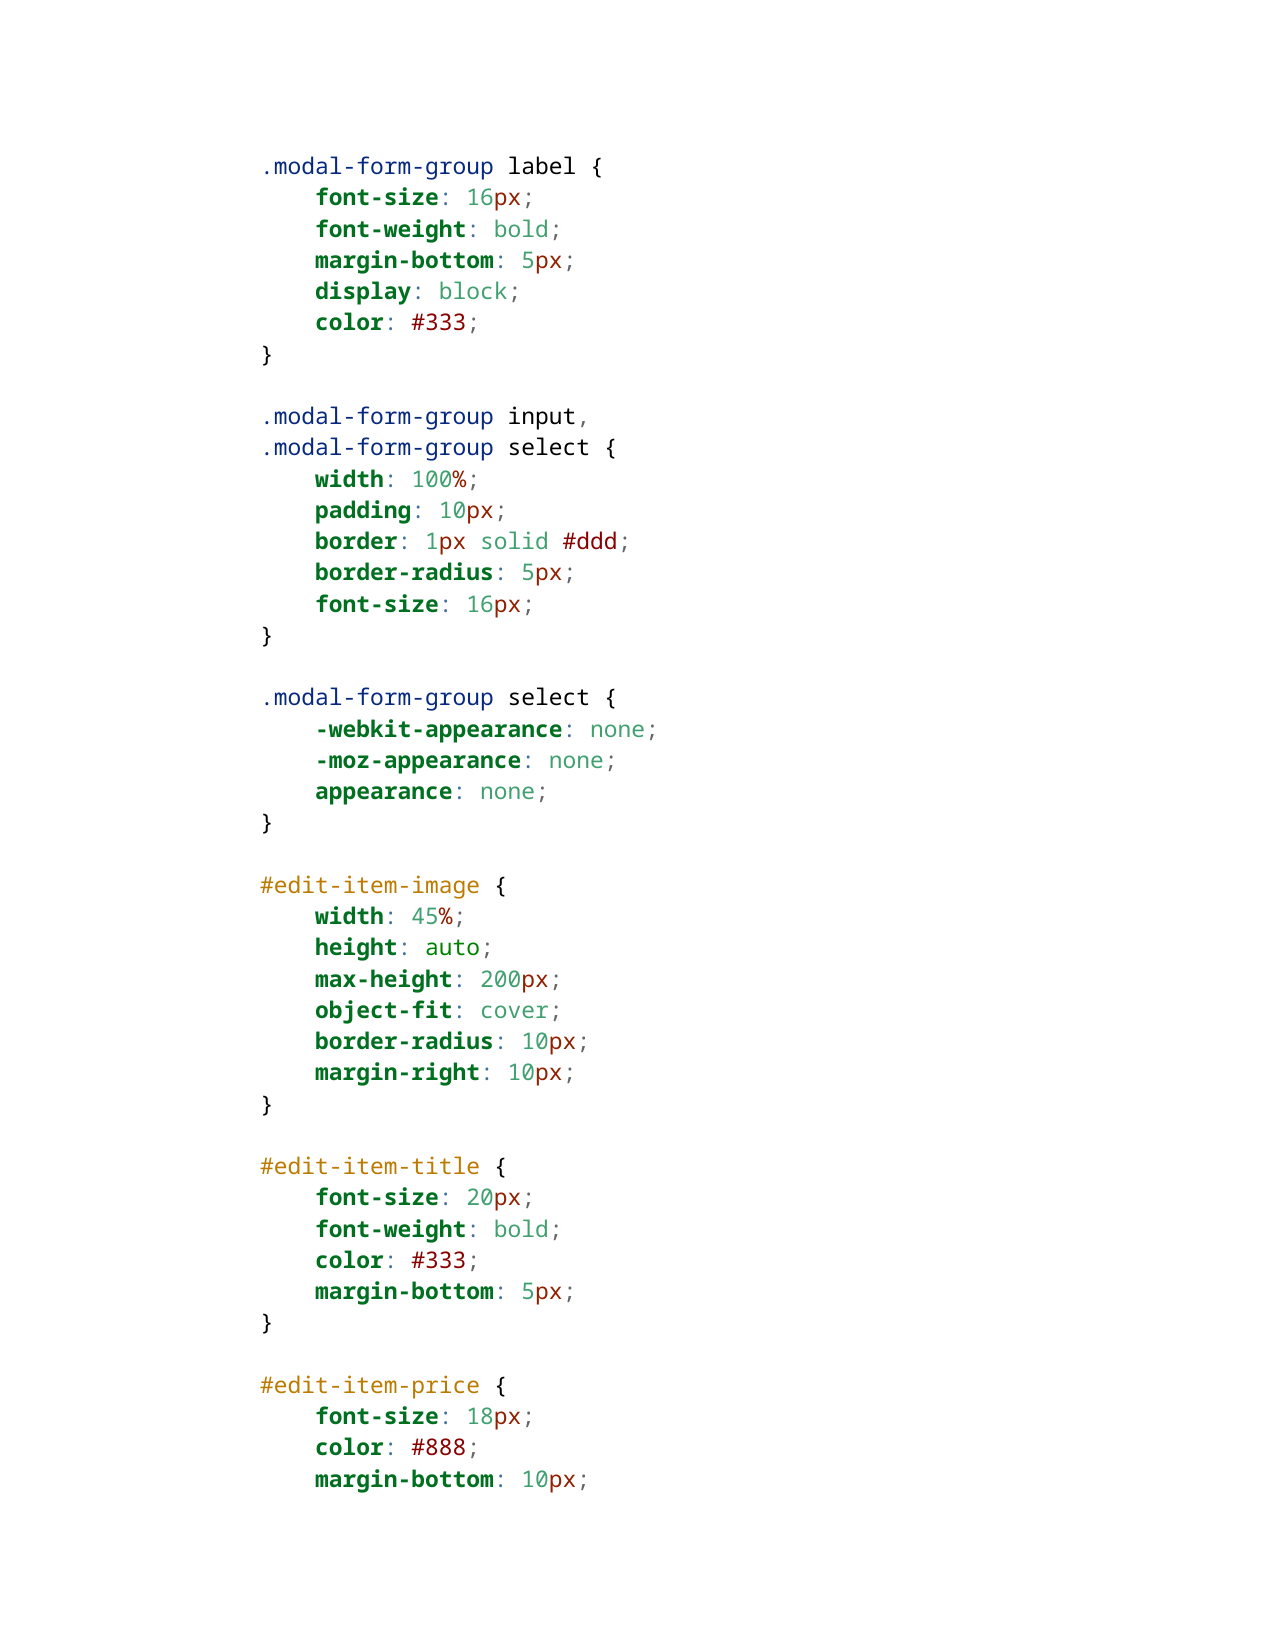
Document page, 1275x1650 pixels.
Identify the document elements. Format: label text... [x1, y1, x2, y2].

text .modal-form-group label { font-size: 16px; font-weight: bold; margin-bottom: 5px; display: block; color: #333; } .modal-form-group input, .modal-form-group select { width: 100%; padding: 10px; border: 1px solid #ddd; border-radius: 5px; font-size: 16px; } .modal-form-group select { -webkit-appearance: none; -moz-appearance: none; appearance: none; } #edit-item-image { width: 45%; height: auto; max-height: 200px; object-fit: cover; border-radius: 10px; margin-right: 10px; } #edit-item-title { font-size: 20px; font-weight: bold; color: #333; margin-bottom: 5px; } #edit-item-price { font-size: 18px; color: #888; margin-bottom: 10px; [150, 150, 1125, 1494]
